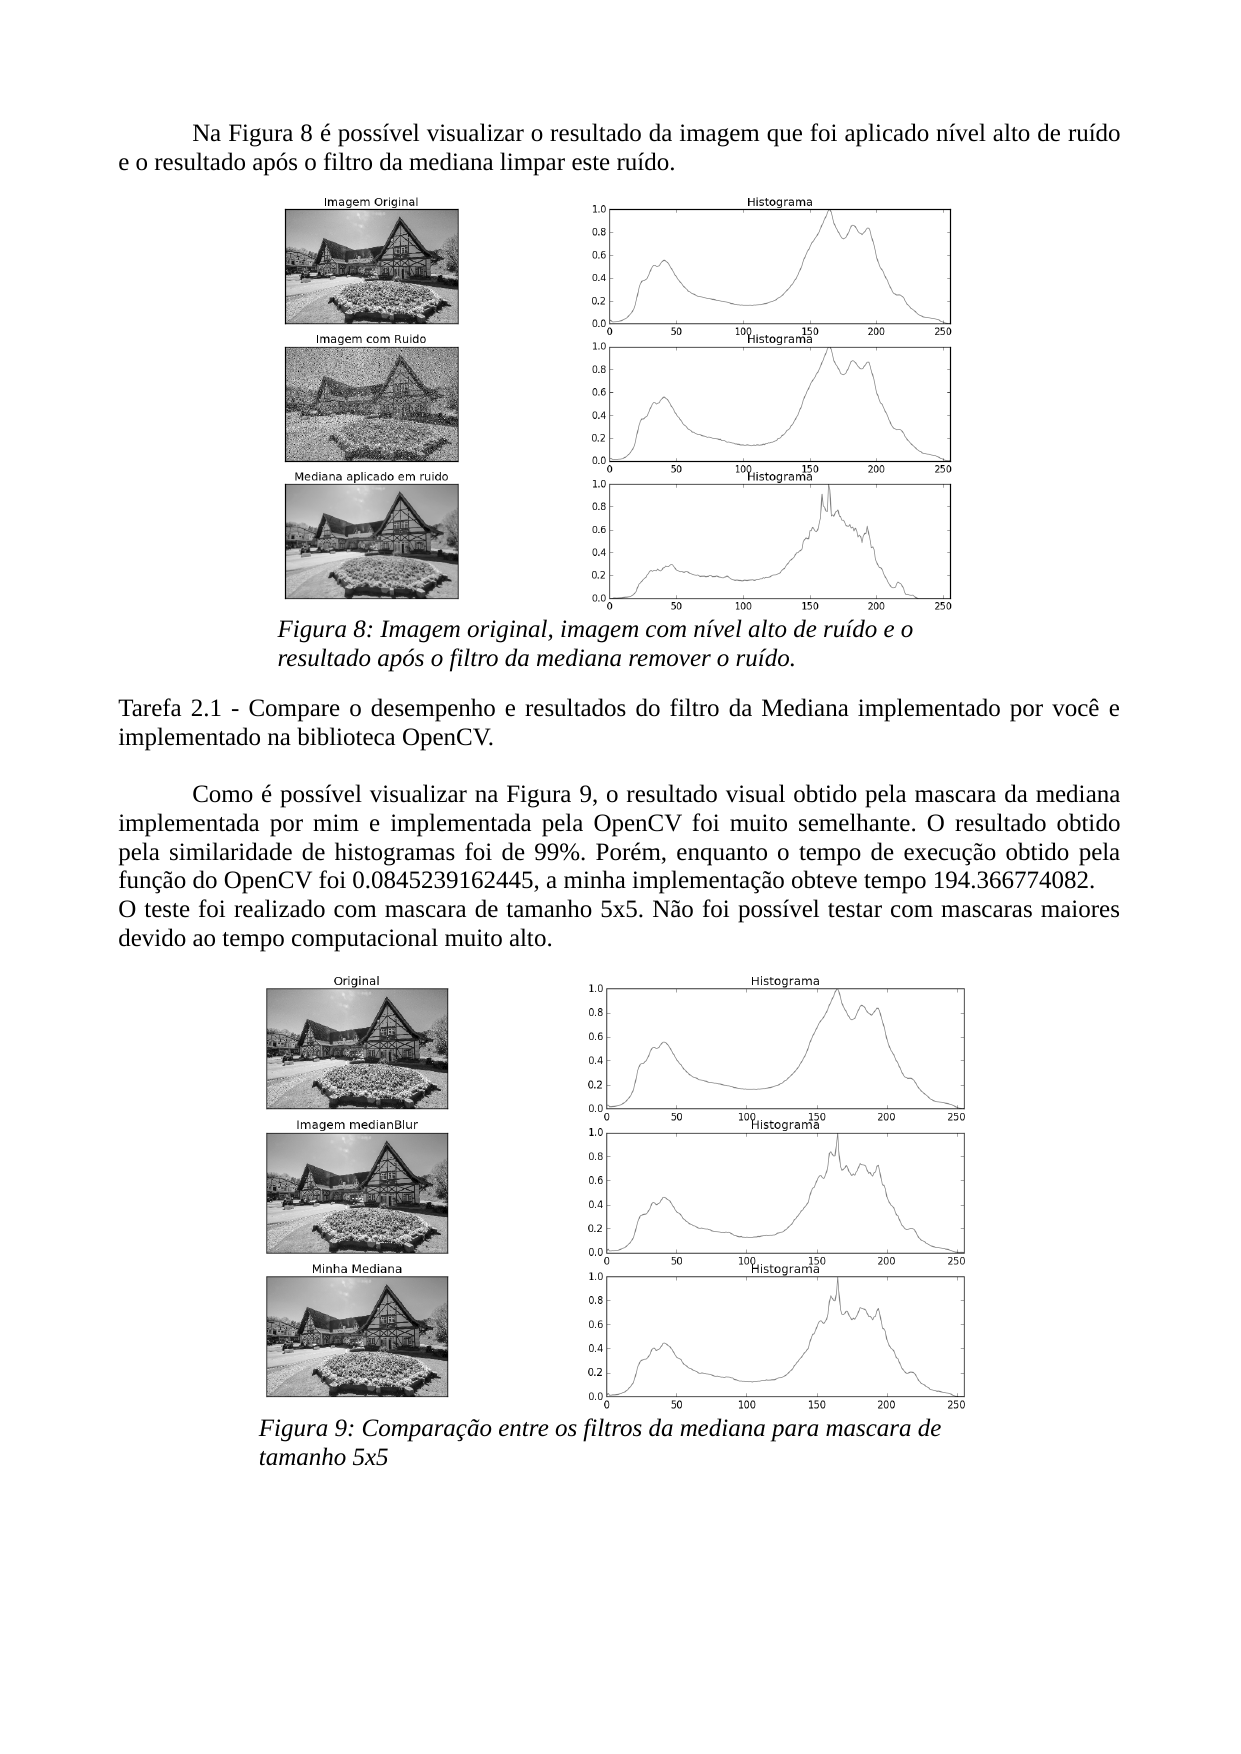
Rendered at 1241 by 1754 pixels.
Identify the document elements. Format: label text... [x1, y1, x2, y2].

picture [277, 188, 963, 615]
text Figura 9: Comparação entre os filtros da mediana para mascara de tamanho 5x5 [259, 1414, 981, 1471]
text Na Figura 8 é possível visualizar o resultado da imagem que foi aplicado nível alto de ruído e o resultado após o filtro da mediana limpar este ruído. [118, 118, 1122, 176]
picture [258, 964, 982, 1414]
text Tarefa 2.1 - Compare o desempenho e resultados do filtro da Mediana implementado por você e implementado na biblioteca OpenCV. [118, 693, 1122, 751]
text Como é possível visualizar na Figura 9, o resultado visual obtido pela mascara da mediana implementada por mim e implementada pela OpenCV foi muito semelhante. O resultado obtido pela similaridade de histogramas foi de 99%. Porém, enquanto o tempo de execução obtido pela função do OpenCV foi 0.0845239162445, a minha implementação obteve tempo 194.366774082. [118, 779, 1122, 894]
text Figura 8: Imagem original, imagem com nível alto de ruído e o resultado após o filtro da mediana remover o ruído. [277, 615, 963, 672]
text O teste foi realizado com mascara de tamanho 5x5. Não foi possível testar com mascaras maiores devido ao tempo computacional muito alto. [118, 894, 1122, 952]
